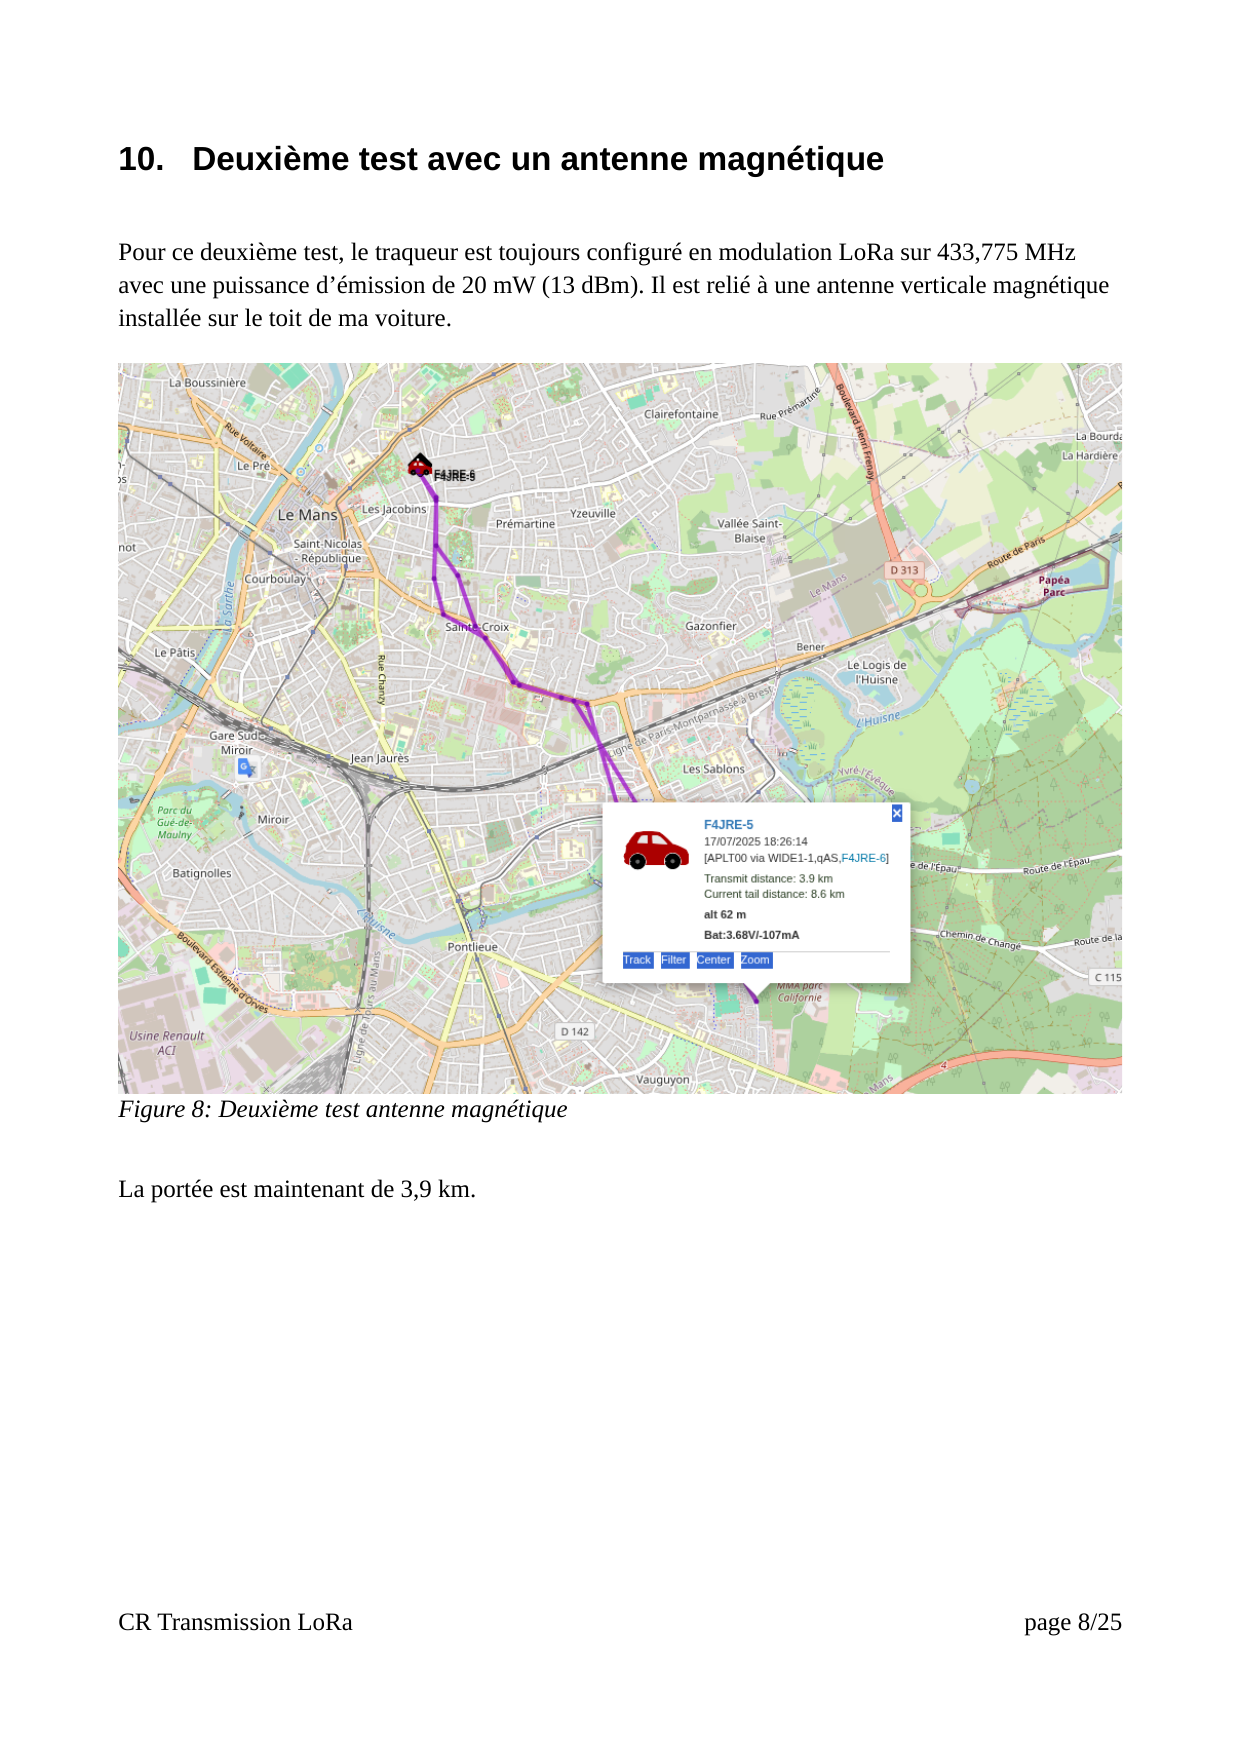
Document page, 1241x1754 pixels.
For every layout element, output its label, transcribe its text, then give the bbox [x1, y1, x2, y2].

text Pour ce deuxième test, le traqueur est toujours configuré en modulation LoRa sur 433,775 MHz avec une puissance d’émission de 20 mW (13 dBm). Il est relié à une antenne verticale magnétique installée sur le toit de ma voiture. [118, 237, 1122, 332]
subtitle Deuxième test avec un antenne magnétique [118, 139, 1122, 177]
picture [118, 363, 1123, 1094]
text La portée est maintenant de 3,9 km. [118, 1174, 1122, 1203]
text Figure 8: Deuxième test antenne magnétique [118, 1094, 1122, 1122]
